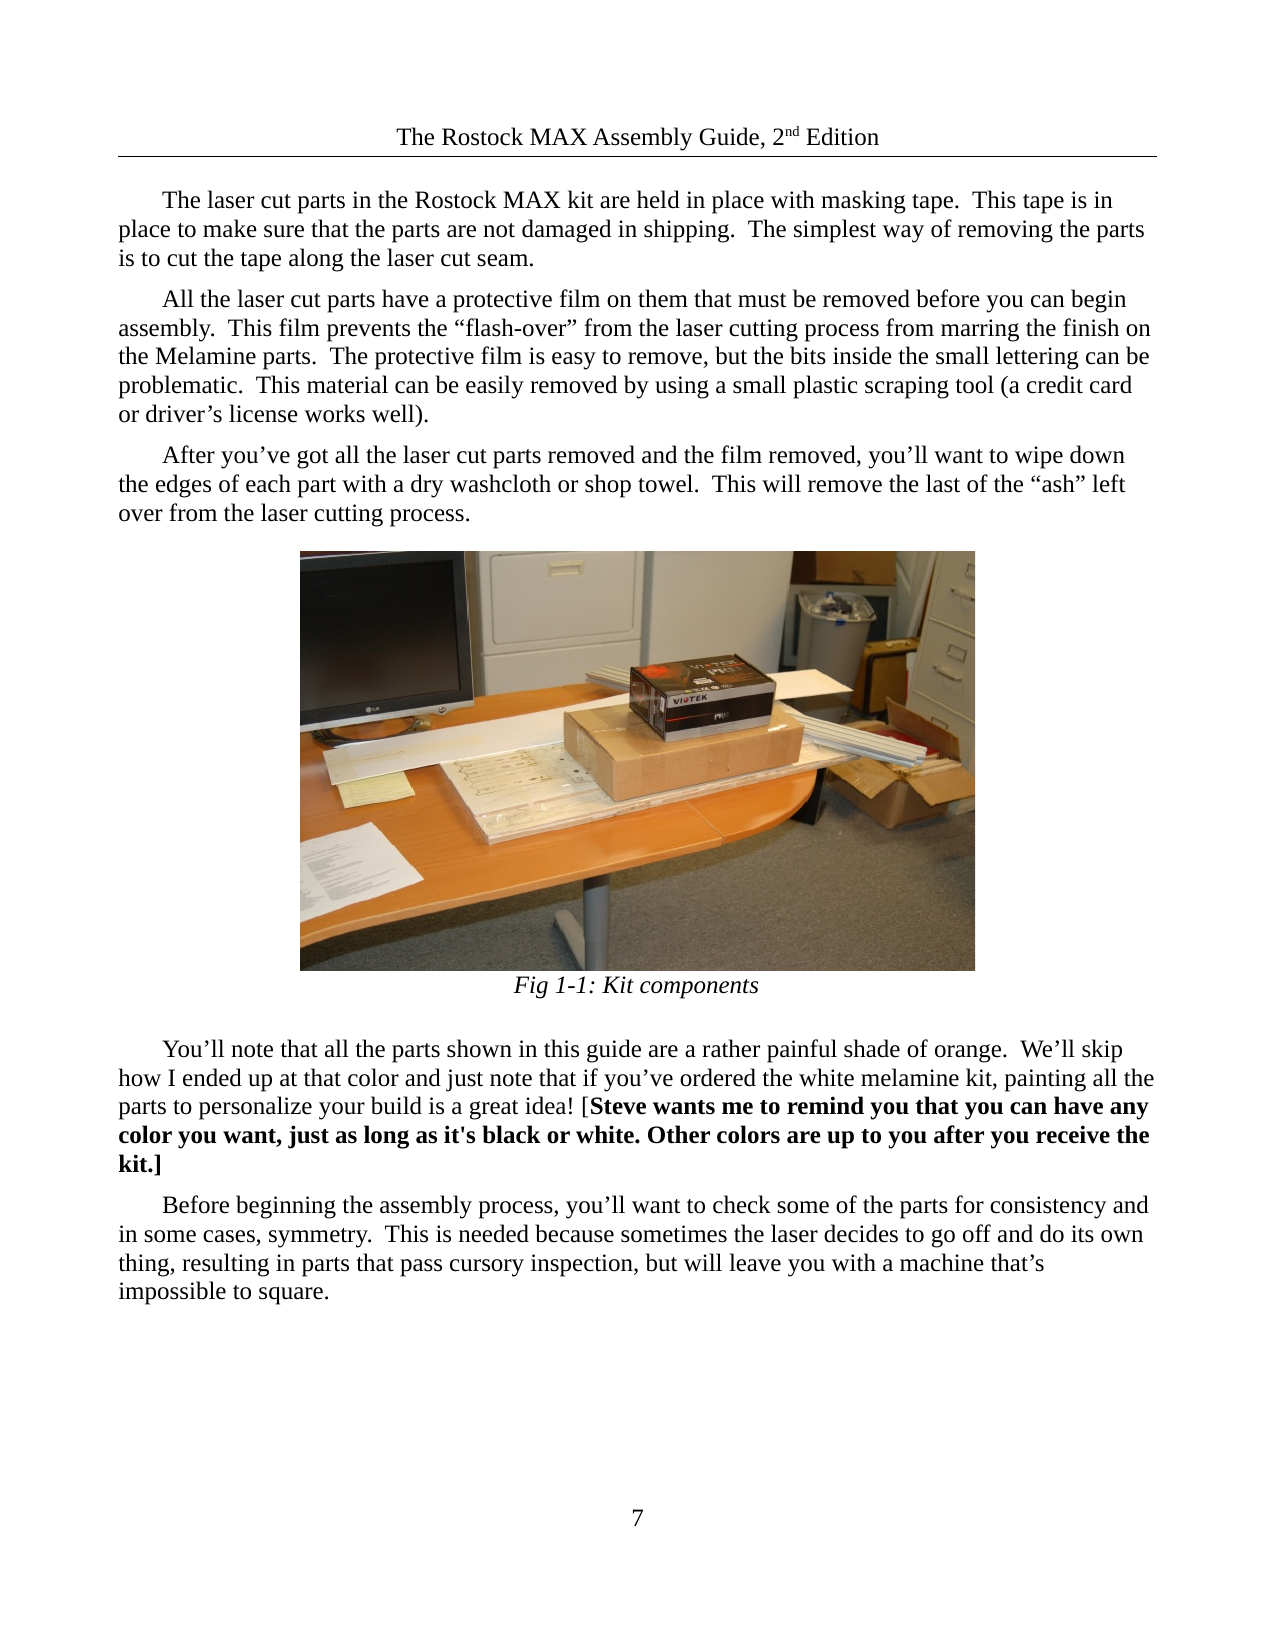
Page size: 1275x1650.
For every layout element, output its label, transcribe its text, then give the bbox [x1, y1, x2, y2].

text Fig 1-1: Kit components [300, 971, 975, 999]
text You’ll note that all the parts shown in this guide are a rather painful shade of orange. We’ll skip how I ended up at that color and just note that if you’ve ordered the white melamine kit, painting all the parts to personalize your build is a great idea! [Steve wants me to remind you that you can have any color you want, just as long as it's black or white. Other colors are up to you after you receive the kit.] [118, 1034, 1157, 1178]
text After you’ve got all the laser cut parts removed and the film removed, you’ll want to wipe down the edges of each part with a dry washcloth or shop towel. This will remove the last of the “ash” left over from the laser cutting process. [118, 440, 1157, 526]
text Before beginning the assembly process, you’ll want to check some of the parts for consistency and in some cases, symmetry. This is needed because sometimes the laser decides to go off and do its own thing, resulting in parts that pass cursory inspection, but will leave you with a machine that’s impossible to square. [118, 1190, 1157, 1305]
picture [300, 551, 976, 971]
text All the laser cut parts have a protective film on them that must be removed before you can begin assembly. This film prevents the “flash-over” from the laser cutting process from marring the finish on the Melamine parts. The protective film is easy to remove, but the bits inside the small lettering can be problematic. This material can be easily removed by using a small plastic scraping tool (a credit card or driver’s license works well). [118, 284, 1157, 428]
text The laser cut parts in the Rostock MAX kit are held in place with masking tape. This tape is in place to make sure that the parts are not damaged in shipping. The simplest way of removing the parts is to cut the tape along the laser cut seam. [118, 185, 1157, 271]
